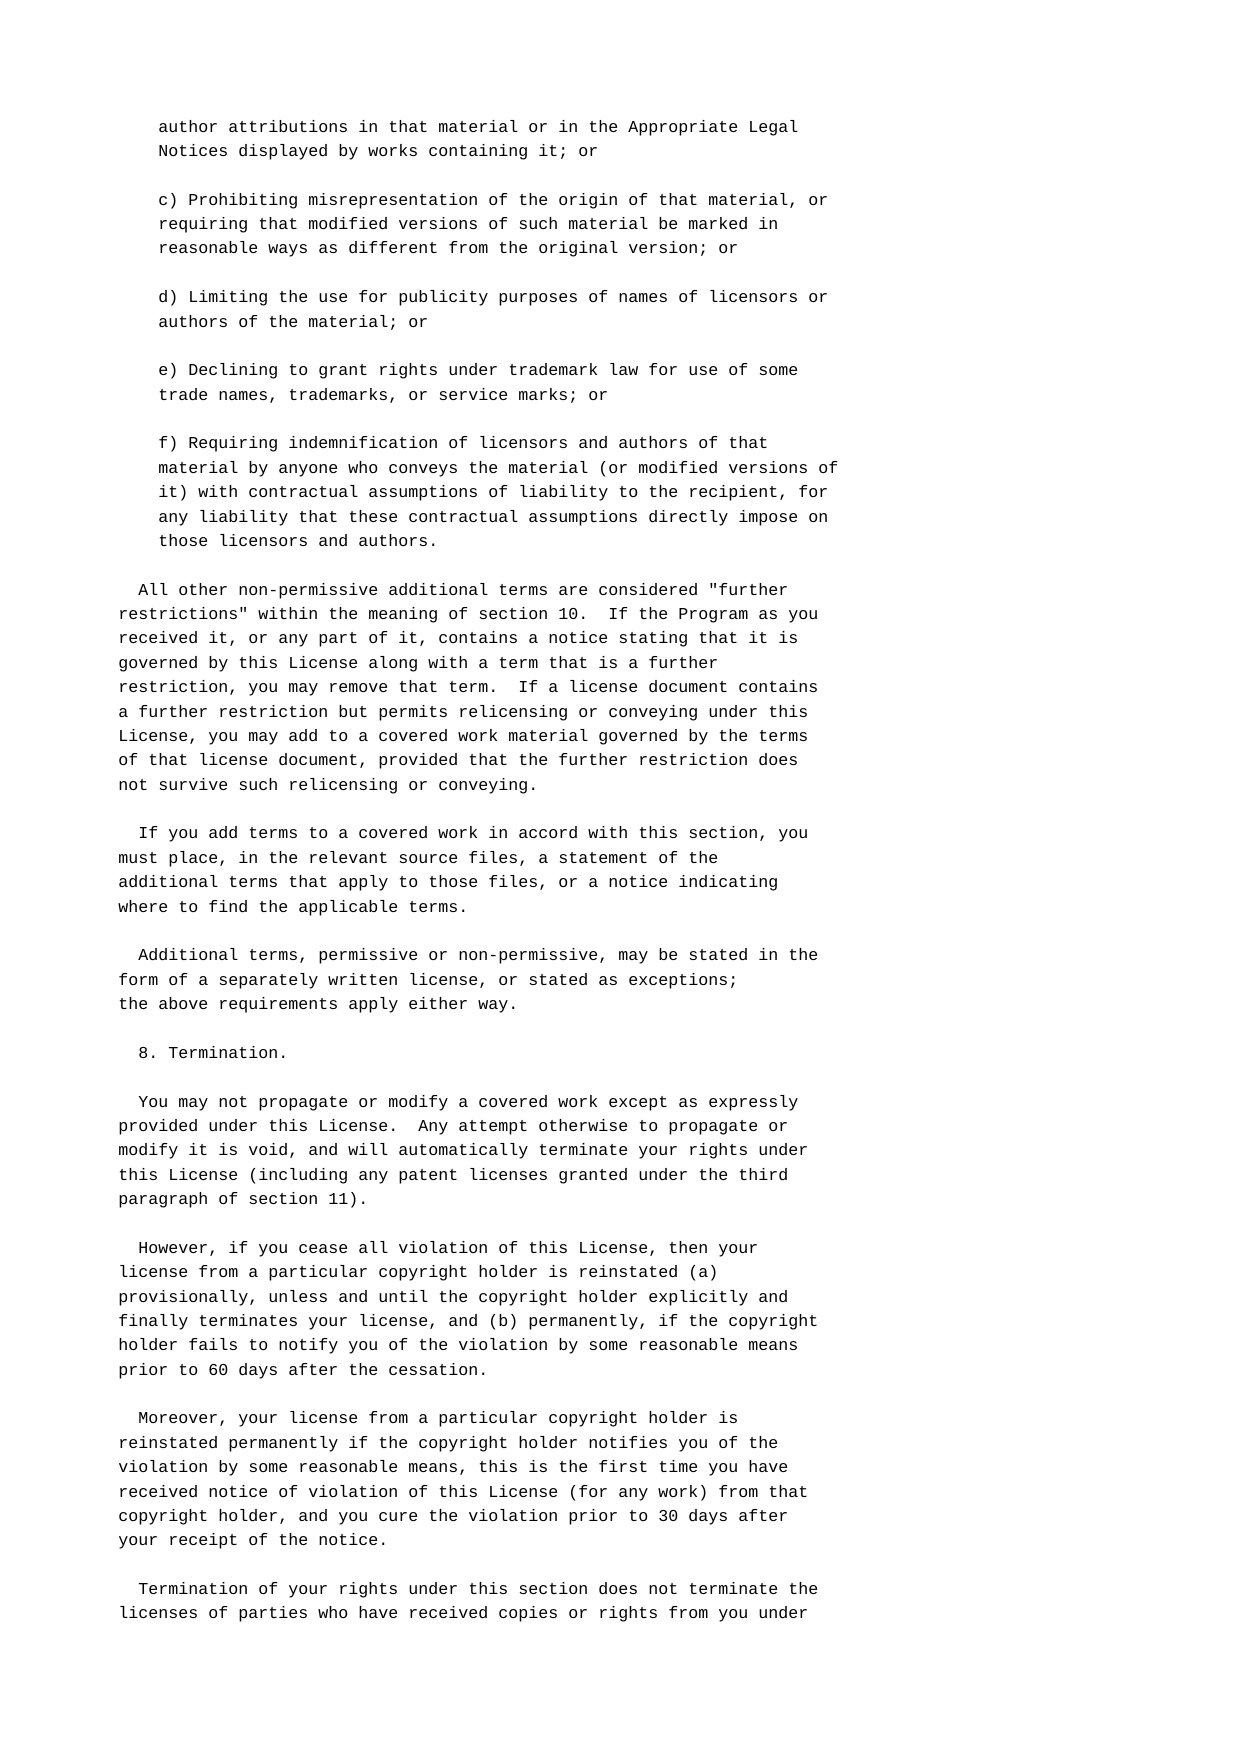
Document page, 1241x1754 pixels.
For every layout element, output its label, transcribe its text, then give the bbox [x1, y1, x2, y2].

text d) Limiting the use for publicity purposes of names of licensors or [118, 289, 1122, 308]
text not survive such relicensing or conveying. [118, 776, 1122, 795]
text reinstated permanently if the copyright holder notifies you of the [118, 1434, 1122, 1453]
text trade names, trademarks, or service marks; or [118, 386, 1122, 405]
text provided under this License. Any attempt otherwise to propagate or [118, 1117, 1122, 1136]
text Moreover, your license from a particular copyright holder is [118, 1410, 1122, 1429]
text provisionally, unless and until the copyright holder explicitly and [118, 1288, 1122, 1307]
text it) with contractual assumptions of liability to the recipient, for [118, 484, 1122, 503]
text material by anyone who conveys the material (or modified versions of [118, 459, 1122, 478]
text License, you may add to a covered work material governed by the terms [118, 727, 1122, 746]
text this License (including any patent licenses granted under the third [118, 1166, 1122, 1185]
text f) Requiring indemnification of licensors and authors of that [118, 435, 1122, 454]
text restriction, you may remove that term. If a license document contains [118, 679, 1122, 698]
text violation by some reasonable means, this is the first time you have [118, 1459, 1122, 1478]
text of that license document, provided that the further restriction does [118, 752, 1122, 771]
text your receipt of the notice. [118, 1532, 1122, 1551]
text All other non-permissive additional terms are considered "further [118, 581, 1122, 600]
text governed by this License along with a term that is a further [118, 654, 1122, 673]
text modify it is void, and will automatically terminate your rights under [118, 1142, 1122, 1161]
text a further restriction but permits relicensing or conveying under this [118, 703, 1122, 722]
text license from a particular copyright holder is reinstated (a) [118, 1264, 1122, 1283]
text any liability that these contractual assumptions directly impose on [118, 508, 1122, 527]
text You may not propagate or modify a covered work except as expressly [118, 1093, 1122, 1112]
text paragraph of section 11). [118, 1191, 1122, 1209]
text the above requirements apply either way. [118, 996, 1122, 1014]
text prior to 60 days after the cessation. [118, 1361, 1122, 1380]
text additional terms that apply to those files, or a notice indicating [118, 874, 1122, 893]
text where to find the applicable terms. [118, 898, 1122, 917]
text received notice of violation of this License (for any work) from that [118, 1483, 1122, 1502]
text Termination of your rights under this section does not terminate the [118, 1581, 1122, 1599]
text requiring that modified versions of such material be marked in [118, 216, 1122, 234]
text received it, or any part of it, contains a notice stating that it is [118, 630, 1122, 649]
text author attributions in that material or in the Appropriate Legal [118, 118, 1122, 137]
text finally terminates your license, and (b) permanently, if the copyright [118, 1312, 1122, 1331]
text those licensors and authors. [118, 532, 1122, 551]
text licenses of parties who have received copies or rights from you under [118, 1605, 1122, 1624]
text form of a separately written license, or stated as exceptions; [118, 971, 1122, 990]
text copyright holder, and you cure the violation prior to 30 days after [118, 1507, 1122, 1526]
text If you add terms to a covered work in accord with this section, you [118, 825, 1122, 844]
text Additional terms, permissive or non-permissive, may be stated in the [118, 947, 1122, 966]
text 8. Termination. [118, 1044, 1122, 1063]
text restrictions" within the meaning of section 10. If the Program as you [118, 606, 1122, 624]
text However, if you cease all violation of this License, then your [118, 1239, 1122, 1258]
text must place, in the relevant source files, a statement of the [118, 849, 1122, 868]
text holder fails to notify you of the violation by some reasonable means [118, 1337, 1122, 1356]
text c) Prohibiting misrepresentation of the origin of that material, or [118, 191, 1122, 210]
text Notices displayed by works containing it; or [118, 142, 1122, 161]
text reasonable ways as different from the original version; or [118, 240, 1122, 259]
text authors of the material; or [118, 313, 1122, 332]
text e) Declining to grant rights under trademark law for use of some [118, 362, 1122, 381]
